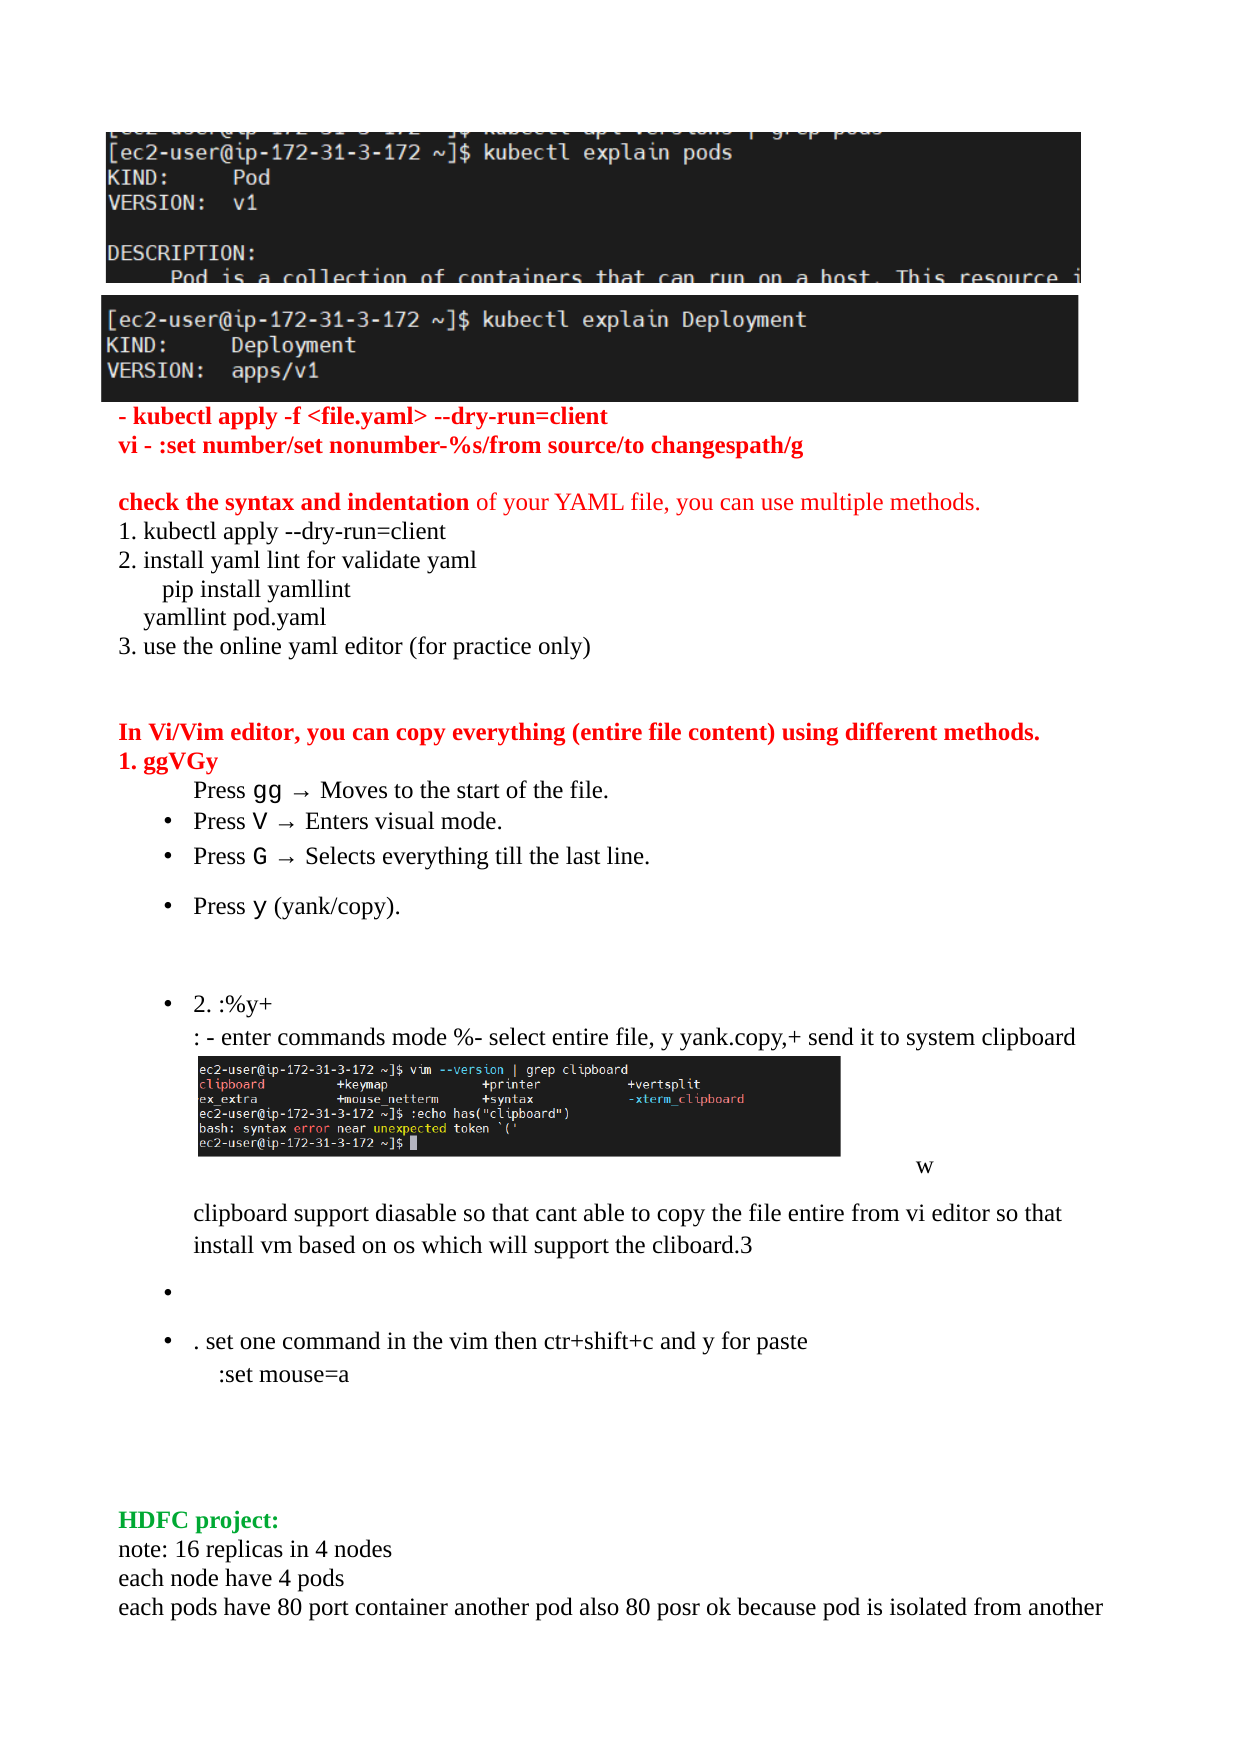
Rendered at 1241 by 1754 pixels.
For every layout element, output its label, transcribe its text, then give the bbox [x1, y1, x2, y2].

text - kubectl apply -f <file.yaml> --dry-run=client vi - :set number/set nonumber-%s/from source/to changespath/g check the syntax and indentation of your YAML file, you can use multiple methods. 1. kubectl apply --dry-run=client 2. install yaml lint for validate yaml pip install yamllint yamllint pod.yaml [118, 118, 1122, 631]
text 1. ggVGy Press gg → Moves to the start of the file. [118, 746, 1122, 806]
list clipboard support diasable so that cant able to copy the file entire from vi editor so that install vm based on os which will support the cliboard.3 [164, 1198, 1122, 1259]
list 2. :%y+ : - enter commands mode %- select entire file, y yank.copy,+ send it to system clipboard [164, 989, 1122, 1083]
list Press y (yank/copy). [164, 891, 1122, 922]
picture [198, 1056, 841, 1160]
list Press G → Selects everything till the last line. [164, 841, 1122, 872]
list . set one command in the vim then ctr+shift+c and y for paste :set mouse=a [164, 1326, 1122, 1487]
list Press V → Enters visual mode. [164, 806, 1122, 837]
text HDFC project: note: 16 replicas in 4 nodes each node have 4 pods each pods have 80 port container another pod also 80 posr ok because pod is isolated from another [118, 1506, 1122, 1621]
picture [95, 295, 1079, 402]
picture [105, 132, 1081, 283]
text 3. use the online yaml editor (for practice only) In Vi/Vim editor, you can copy everything (entire file content) using different methods. [118, 631, 1122, 746]
list w [164, 1150, 1122, 1179]
